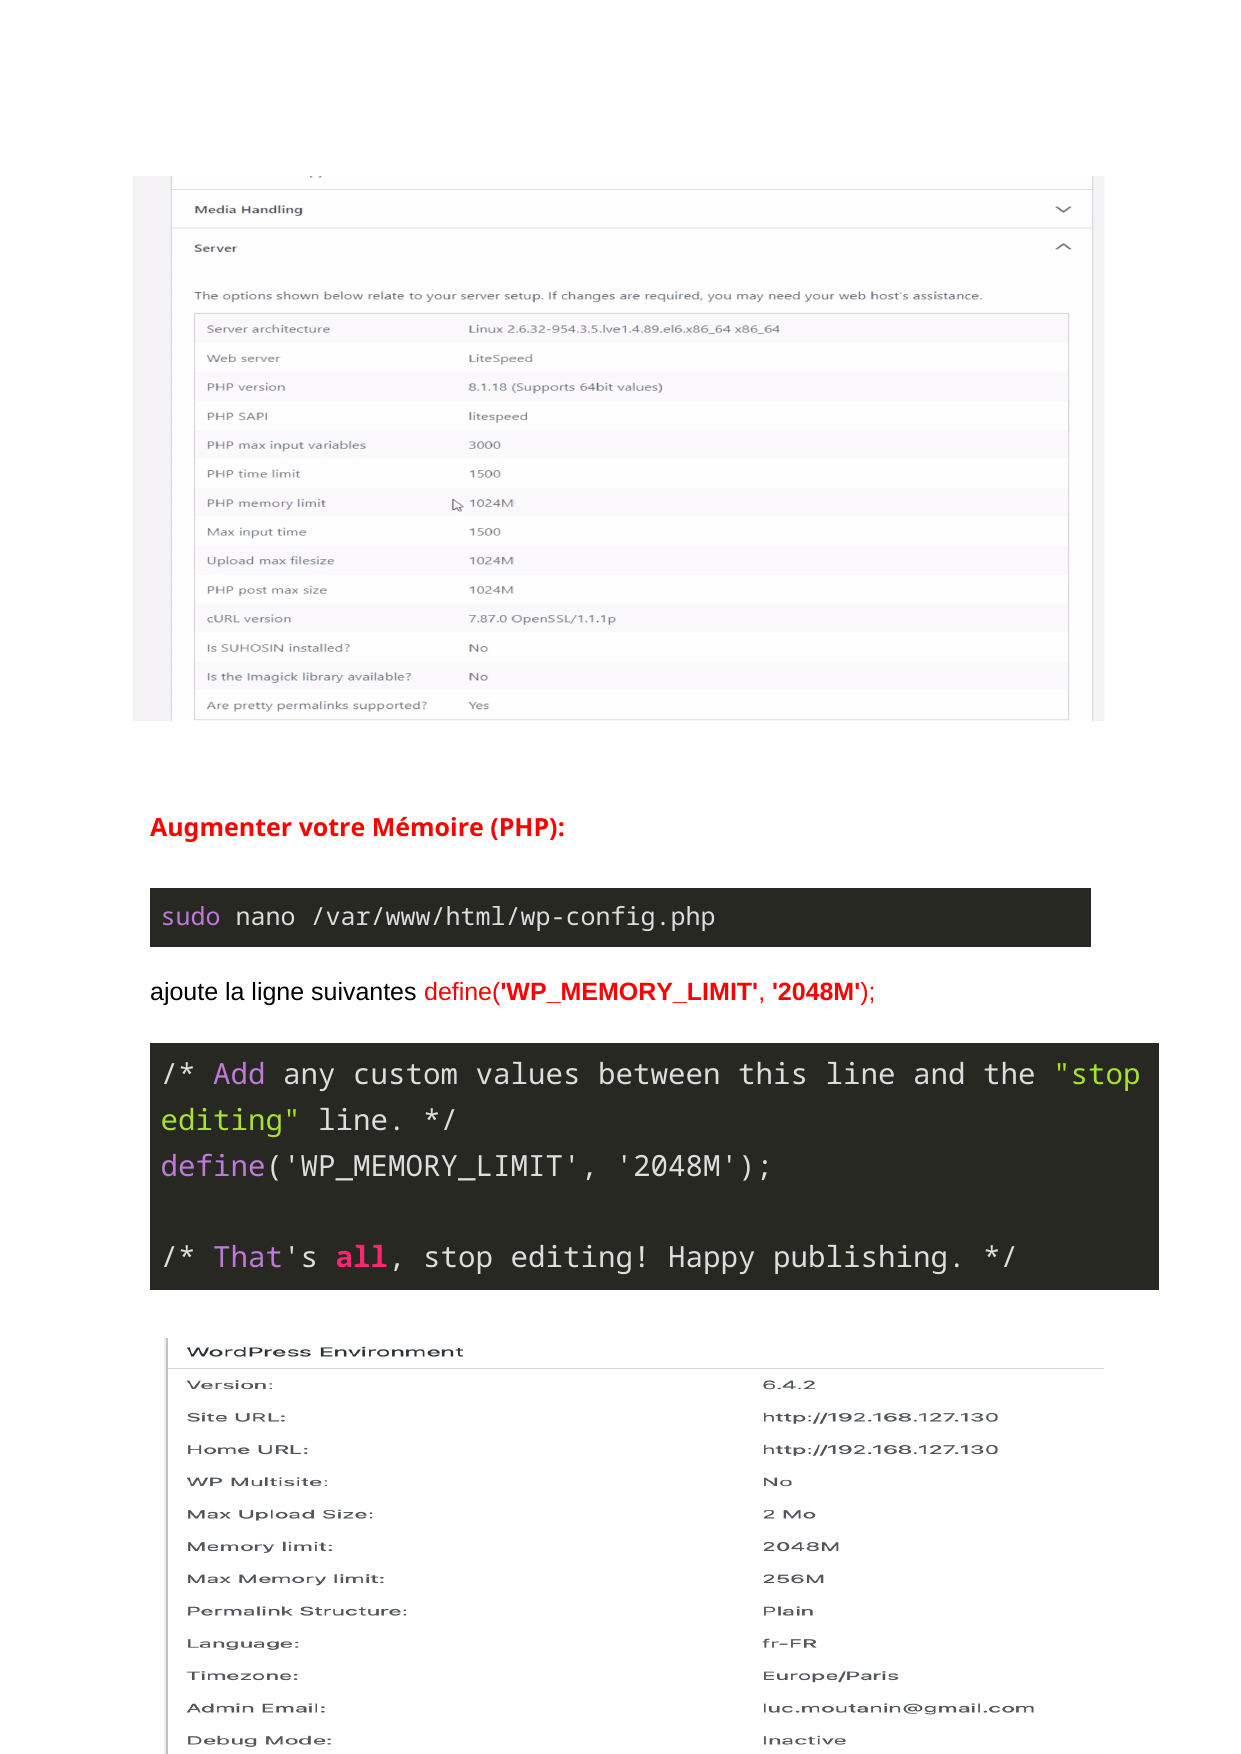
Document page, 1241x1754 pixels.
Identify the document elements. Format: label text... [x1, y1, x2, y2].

text Augmenter votre Mémoire (PHP): [150, 810, 1090, 844]
table_header sudo nano /var/www/html/wp-config.php [150, 888, 1091, 947]
picture [164, 1338, 1105, 1754]
table_header /* Add any custom values between this line and the "stop editing" line. */ define('WP_MEMORY_LIMIT', '2048M'); /* That's all, stop editing! Happy publishing. */ [150, 1043, 1159, 1290]
picture [132, 176, 1105, 721]
text ajoute la ligne suivantes define('WP_MEMORY_LIMIT', '2048M'); [150, 977, 1090, 1006]
